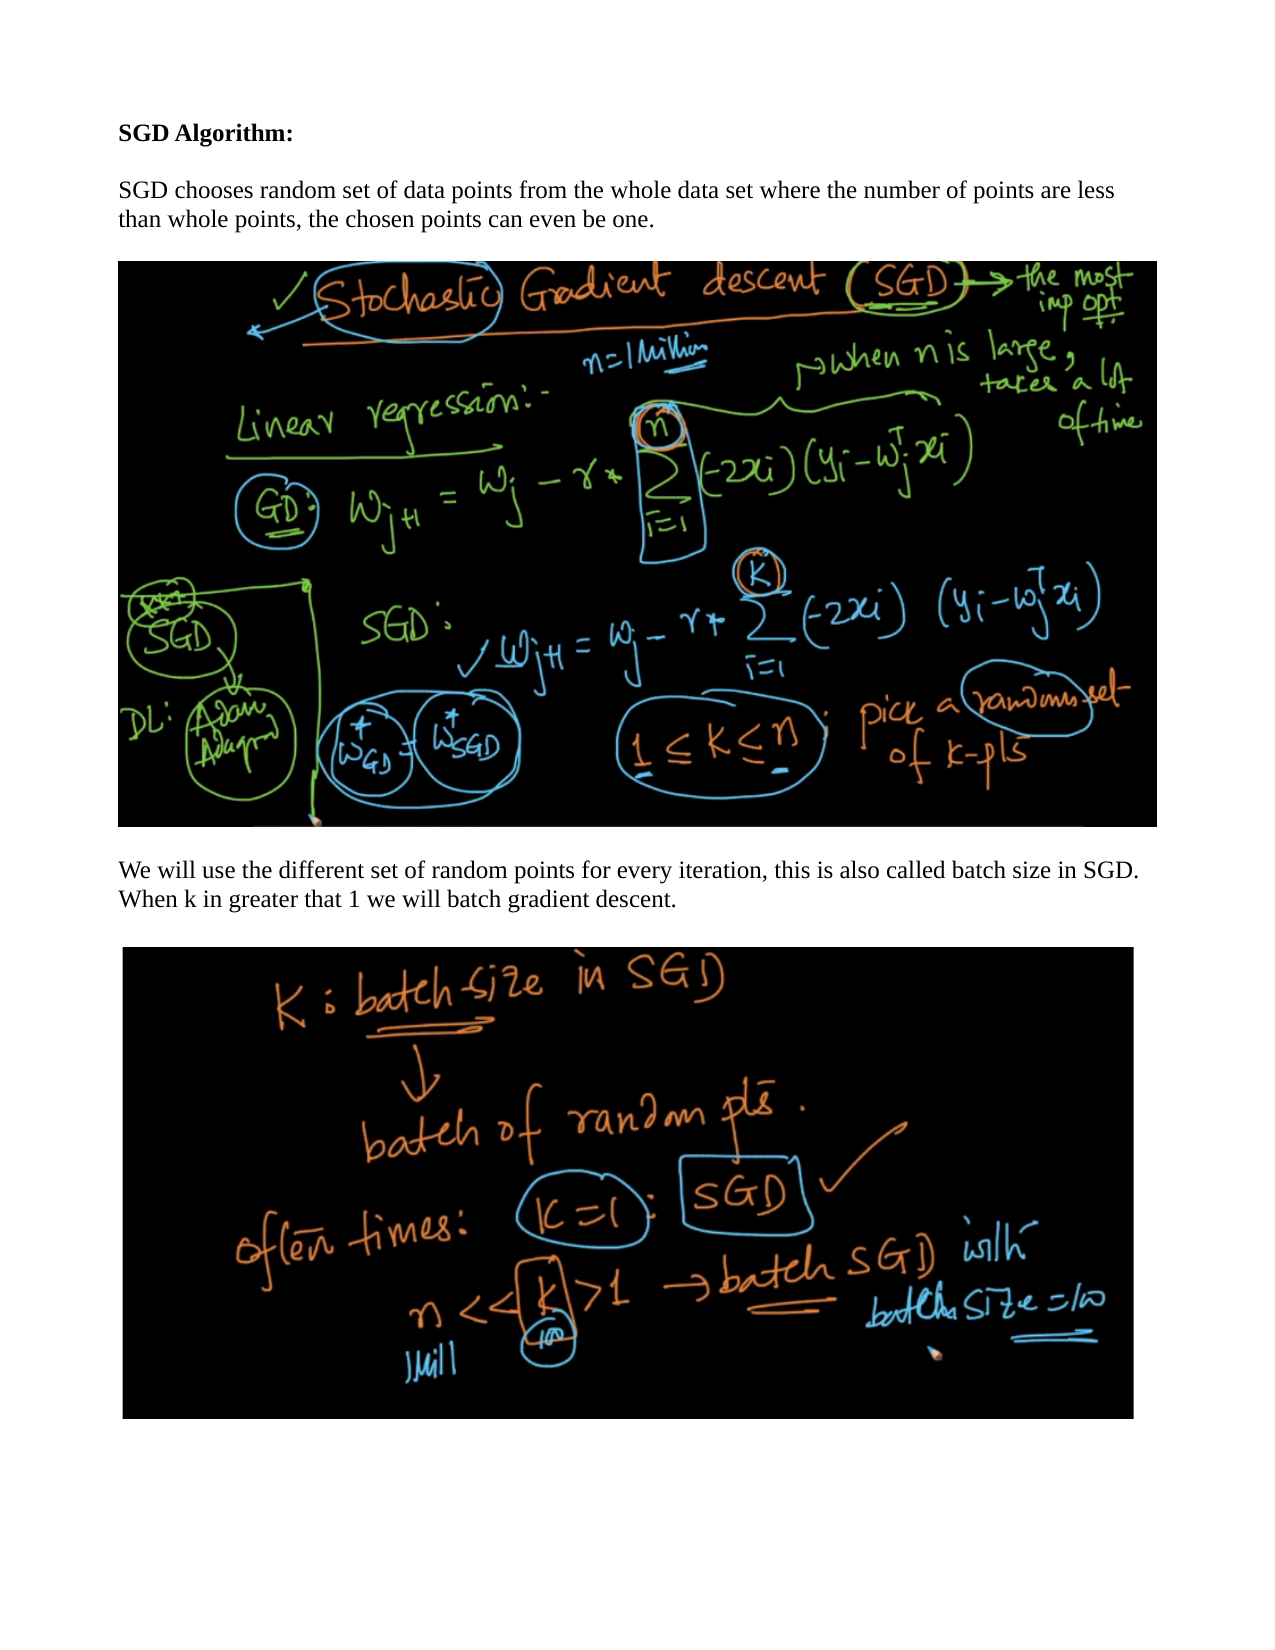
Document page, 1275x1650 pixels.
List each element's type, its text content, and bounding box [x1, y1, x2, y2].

text When k in greater that 1 we will batch gradient descent. [118, 884, 1157, 913]
text We will use the different set of random points for every iteration, this is also called batch size in SGD. [118, 855, 1157, 884]
text SGD chooses random set of data points from the whole data set where the number of points are less than whole points, the chosen points can even be one. [118, 176, 1157, 233]
picture [122, 947, 1134, 1419]
text SGD Algorithm: [118, 118, 1157, 147]
picture [118, 261, 1157, 827]
